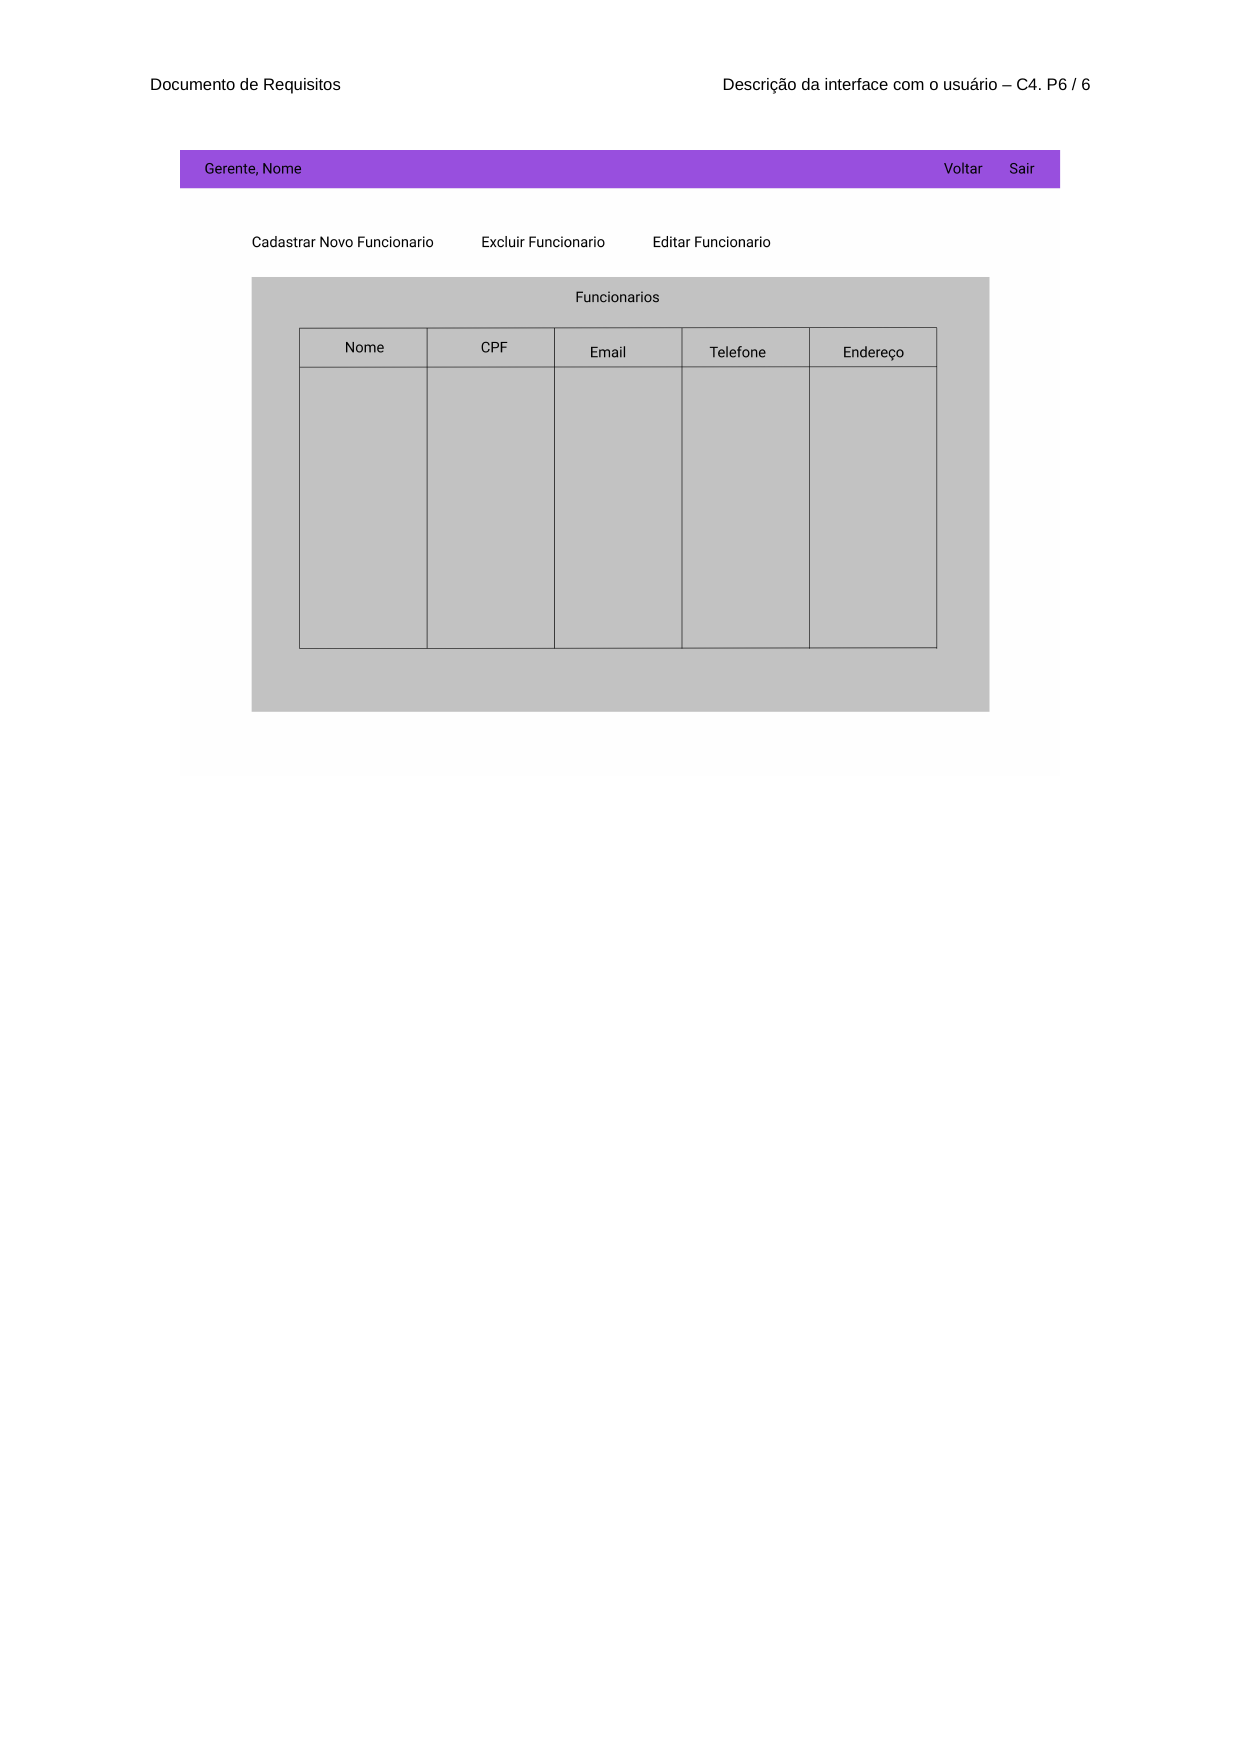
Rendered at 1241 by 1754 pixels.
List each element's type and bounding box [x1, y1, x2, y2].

picture [180, 150, 1060, 776]
